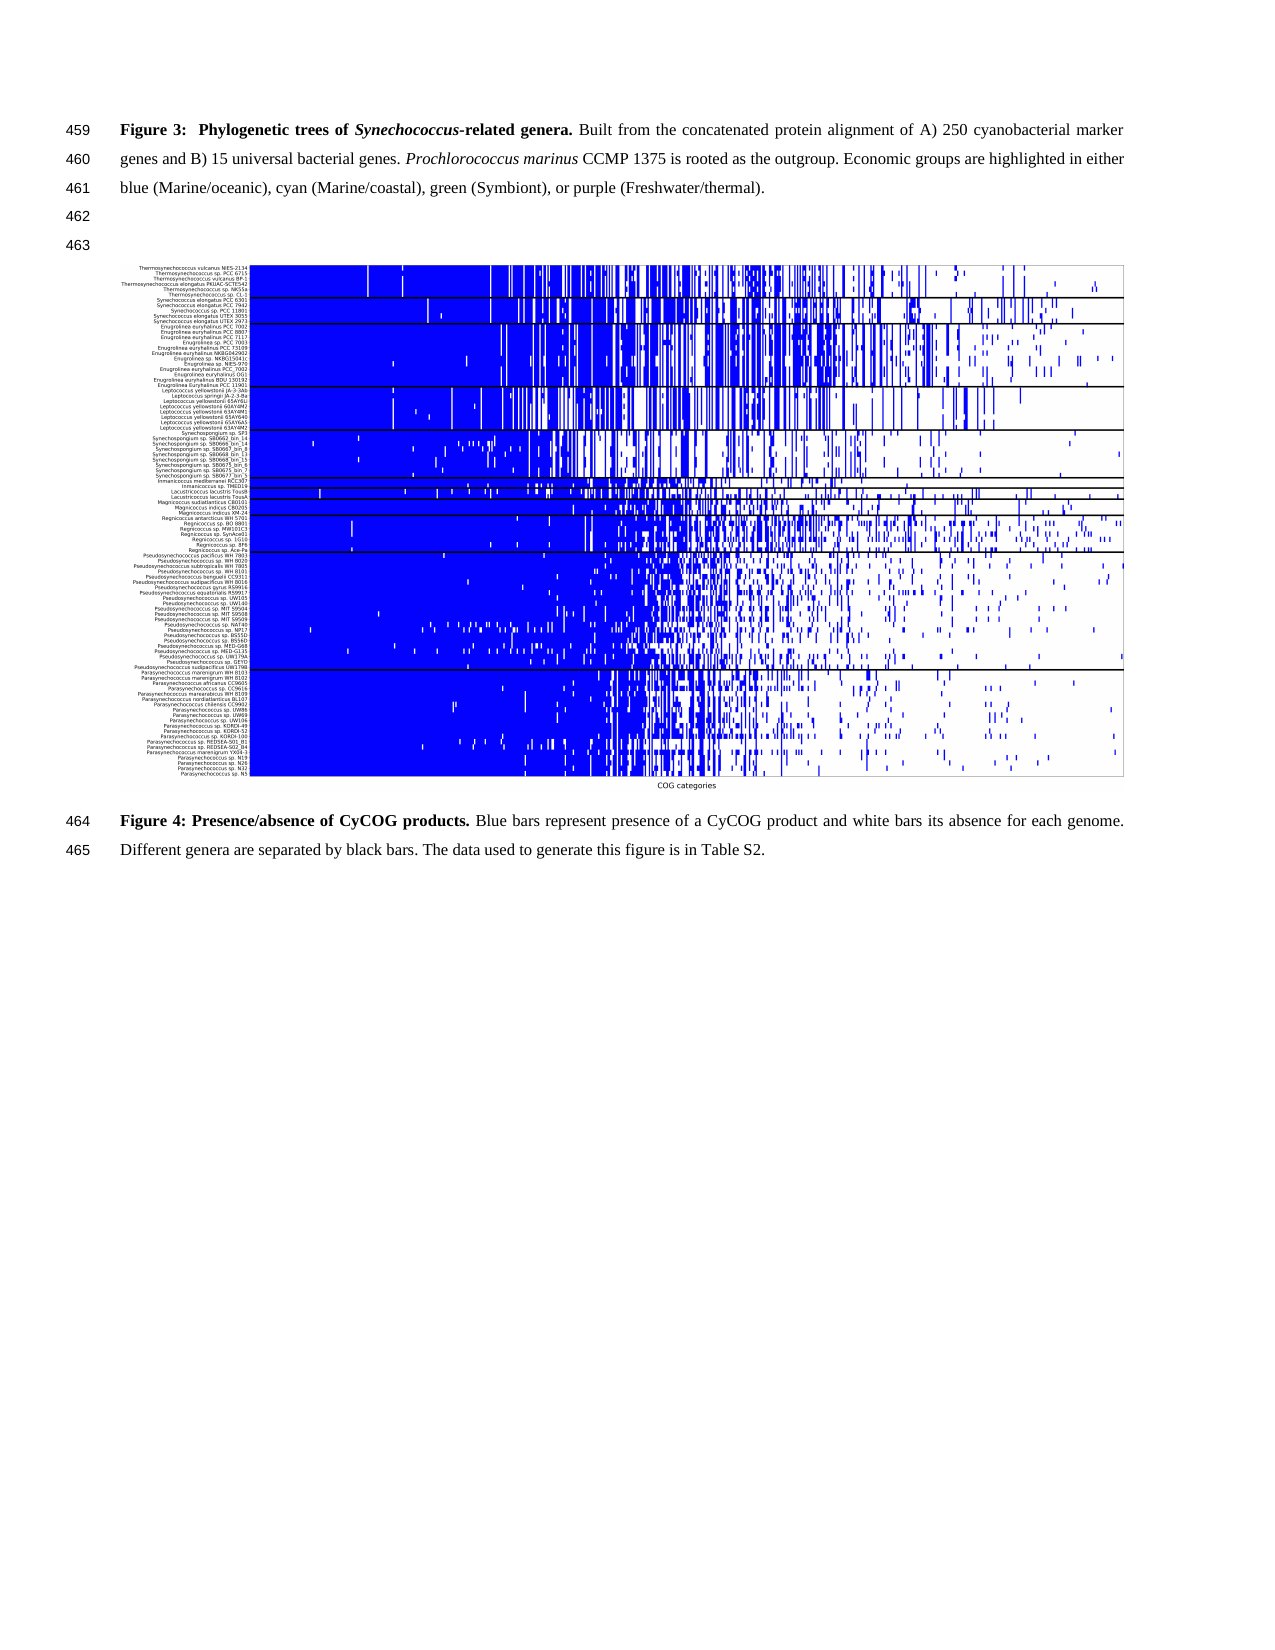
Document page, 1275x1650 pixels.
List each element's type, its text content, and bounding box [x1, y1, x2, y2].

text Figure 3: Phylogenetic trees of Synechococcus-related genera. Built from the concatenated protein alignment of A) 250 cyanobacterial marker genes and B) 15 universal bacterial genes. Prochlorococcus marinus CCMP 1375 is rooted as the outgroup. Economic groups are highlighted in either blue (Marine/oceanic), cyan (Marine/coastal), green (Symbiont), or purple (Freshwater/thermal). [120, 120, 1125, 197]
text Figure 4: Presence/absence of CyCOG products. Blue bars represent presence of a CyCOG product and white bars its absence for each genome. Different genera are separated by black bars. The data used to generate this figure is in Table S2. [120, 792, 1125, 859]
